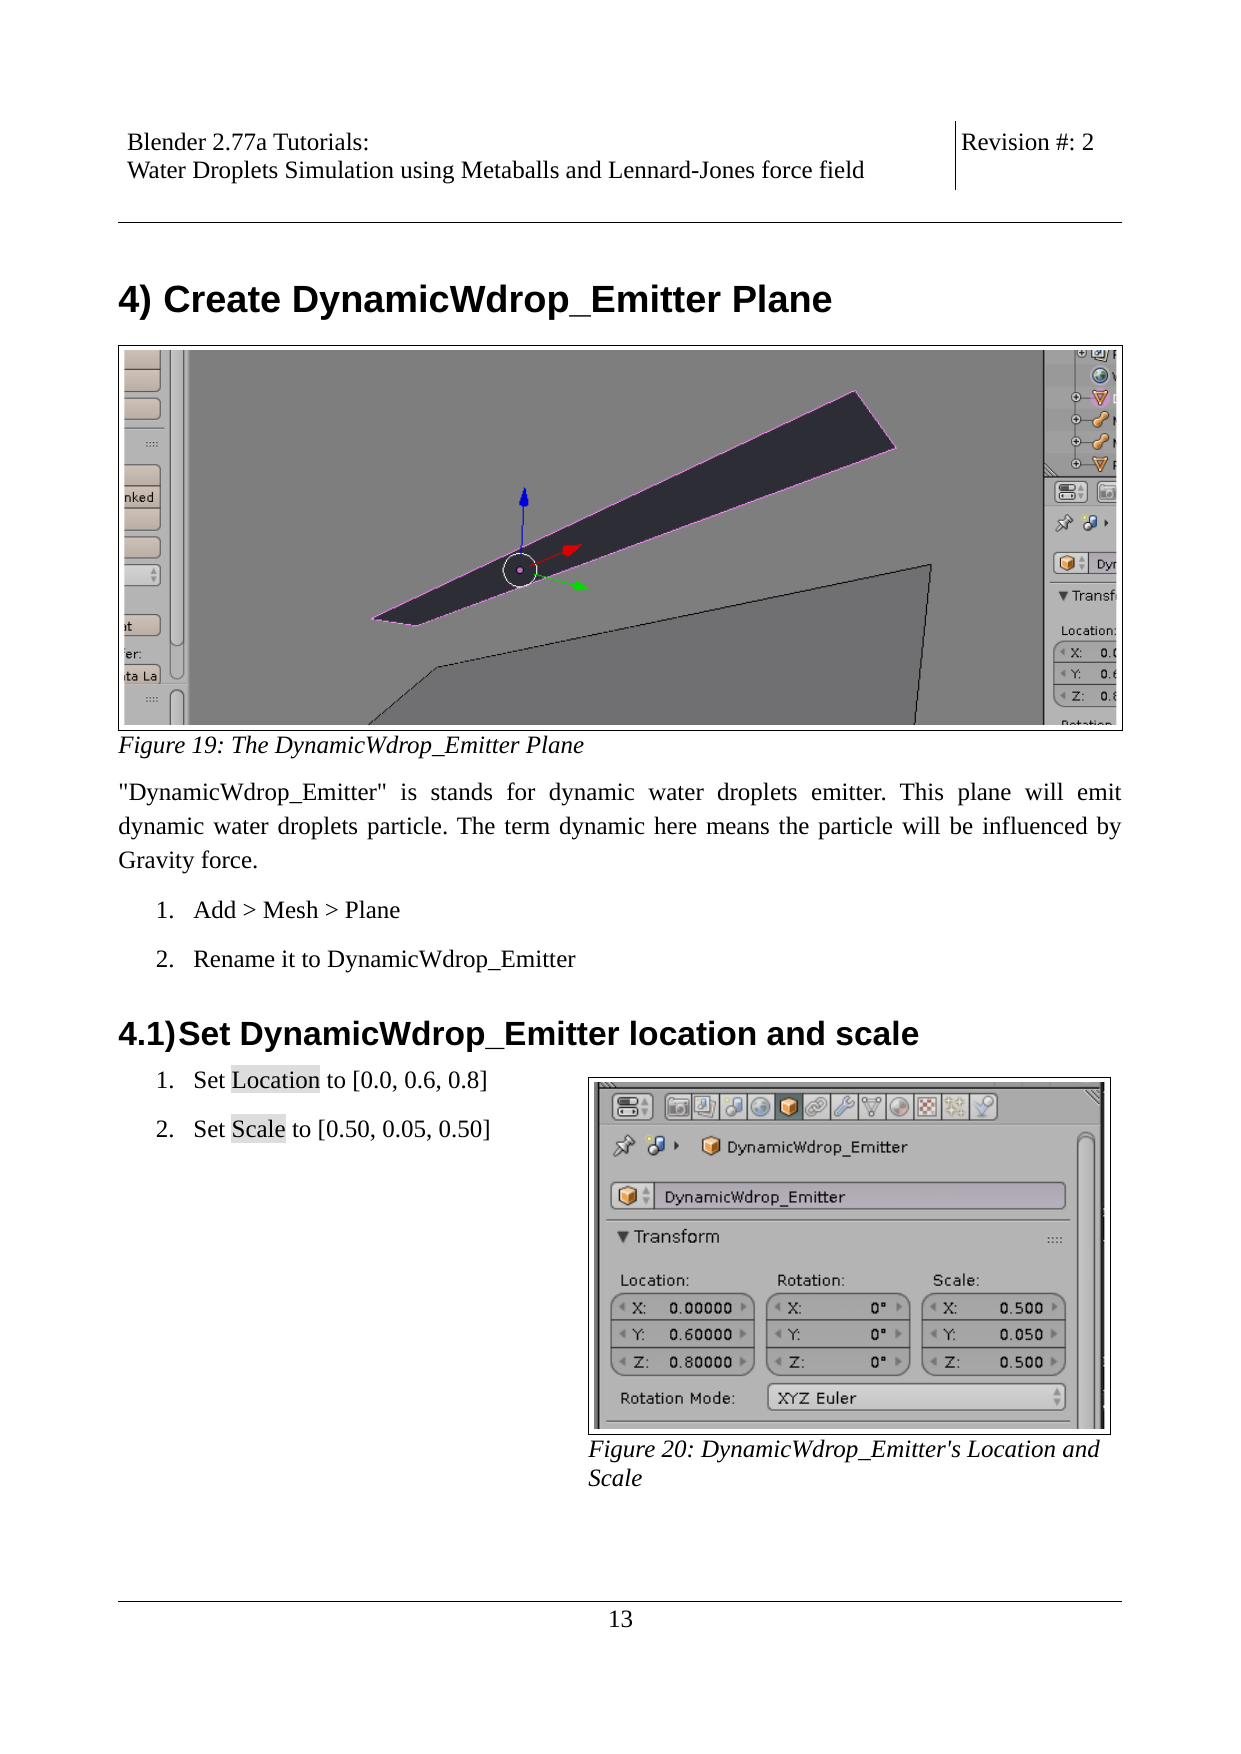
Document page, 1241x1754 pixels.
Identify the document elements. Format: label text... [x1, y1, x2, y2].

picture [594, 1082, 1105, 1429]
list Set Location to [0.0, 0.6, 0.8] [156, 1065, 1122, 1093]
text Figure 19: The DynamicWdrop_Emitter Plane [118, 731, 1122, 759]
text [119, 346, 1122, 730]
list Rename it to DynamicWdrop_Emitter [156, 944, 1122, 972]
list Add > Mesh > Plane [156, 895, 1122, 923]
subtitle Create DynamicWdrop_Emitter Plane [118, 276, 1122, 320]
text "DynamicWdrop_Emitter" is stands for dynamic water droplets emitter. This plane will emit dynamic water droplets particle. The term dynamic here means the particle will be influenced by Gravity force. [118, 759, 1122, 874]
subtitle Set DynamicWdrop_Emitter location and scale [118, 1014, 1122, 1052]
text [118, 333, 1122, 344]
list Figure 20: DynamicWdrop_Emitter's Location and Scale [588, 1435, 1111, 1492]
picture [124, 350, 1117, 725]
list Set Scale to [0.50, 0.05, 0.50] [156, 1114, 588, 1143]
list [589, 1078, 1110, 1434]
